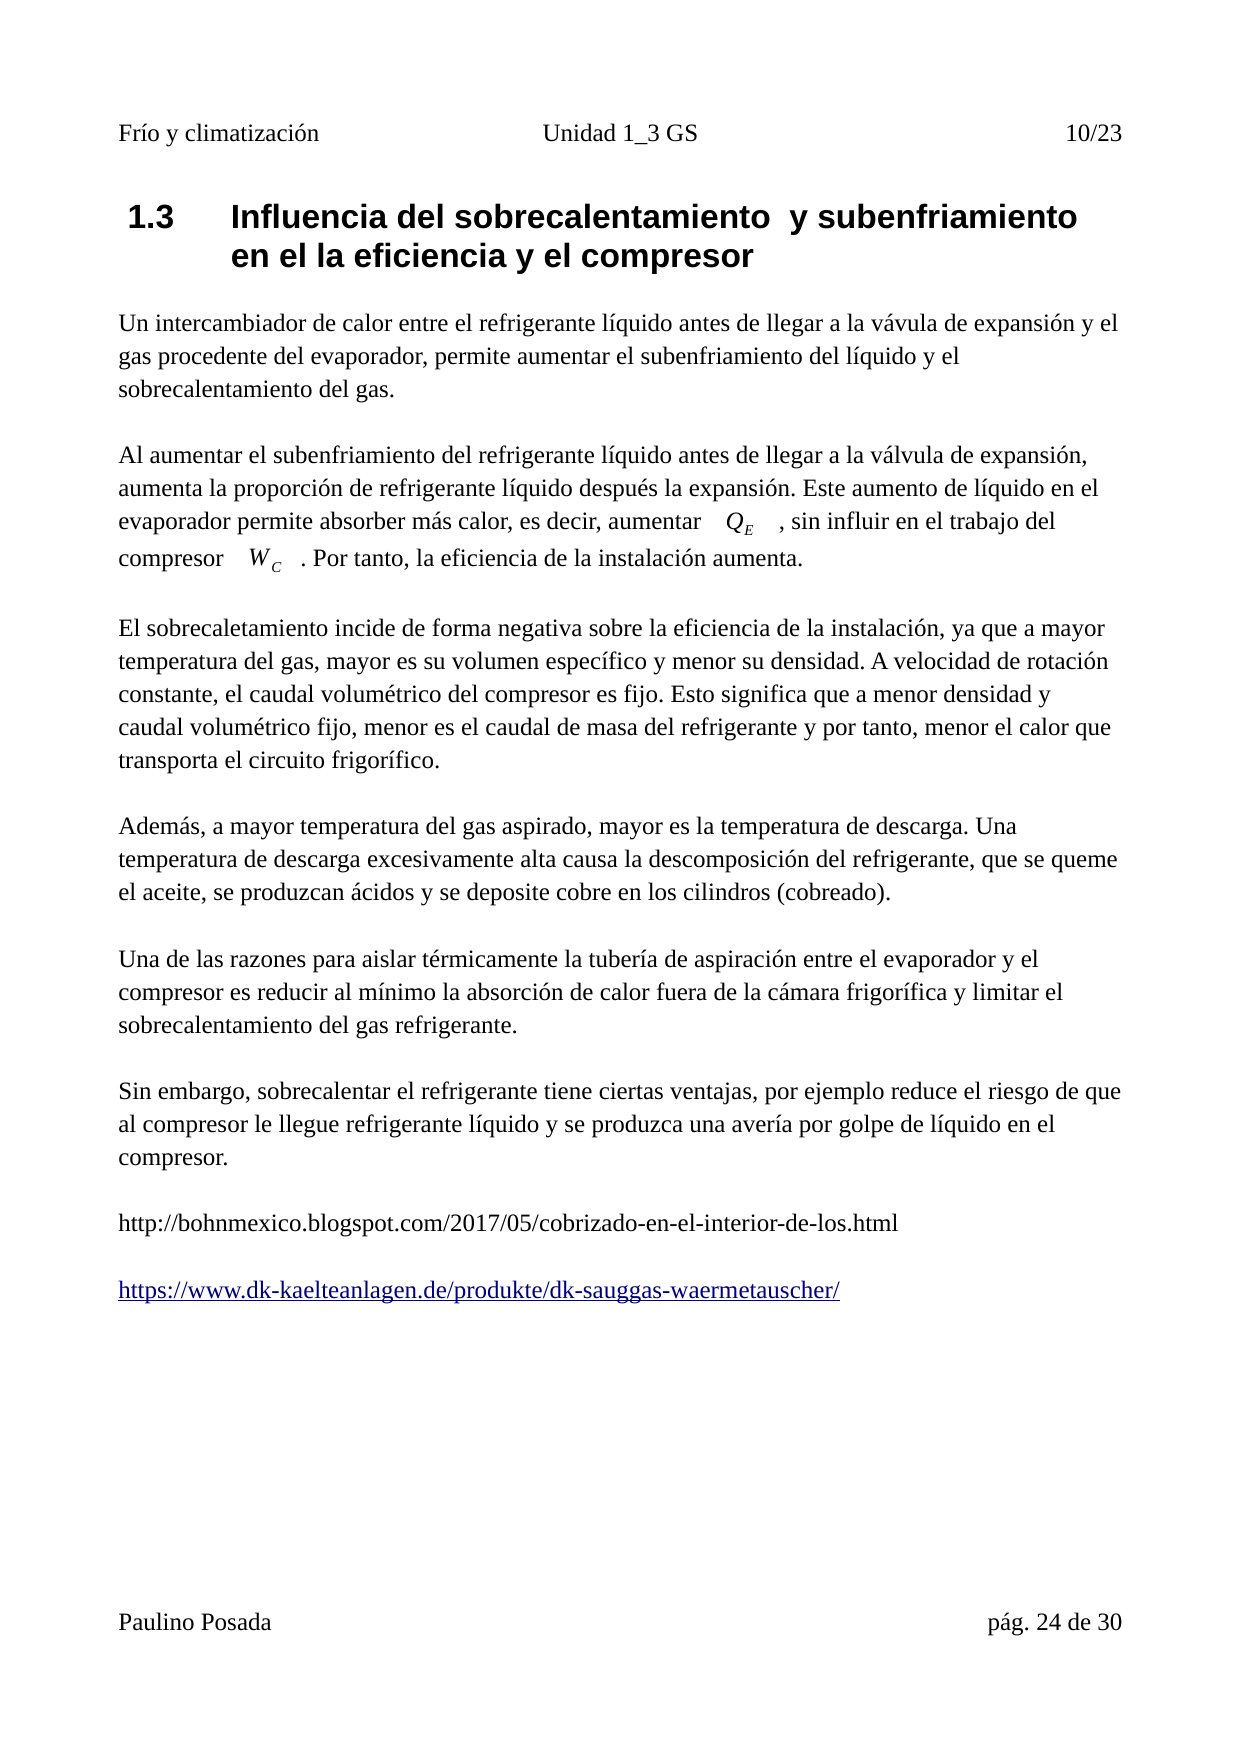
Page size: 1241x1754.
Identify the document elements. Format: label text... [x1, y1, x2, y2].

text https://www.dk-kaelteanlagen.de/produkte/dk-sauggas-waermetauscher/ [118, 1275, 1122, 1304]
text Una de las razones para aislar térmicamente la tubería de aspiración entre el evaporador y el compresor es reducir al mínimo la absorción de calor fuera de la cámara frigorífica y limitar el sobrecalentamiento del gas refrigerante. [118, 944, 1122, 1038]
text Al aumentar el subenfriamiento del refrigerante líquido antes de llegar a la válvula de expansión, aumenta la proporción de refrigerante líquido después la expansión. Este aumento de líquido en el evaporador permite absorber más calor, es decir, aumentar , sin influir en el trabajo del compresor . Por tanto, la eficiencia de la instalación aumenta. [118, 440, 1122, 575]
text Sin embargo, sobrecalentar el refrigerante tiene ciertas ventajas, por ejemplo reduce el riesgo de que al compresor le llegue refrigerante líquido y se produzca una avería por golpe de líquido en el compresor. [118, 1076, 1122, 1171]
text http://bohnmexico.blogspot.com/2017/05/cobrizado-en-el-interior-de-los.html [118, 1208, 1122, 1237]
subtitle Influencia del sobrecalentamiento y subenfriamiento en el la eficiencia y el compresor [118, 197, 1122, 274]
text Un intercambiador de calor entre el refrigerante líquido antes de llegar a la vávula de expansión y el gas procedente del evaporador, permite aumentar el subenfriamiento del líquido y el sobrecalentamiento del gas. [118, 308, 1122, 403]
text El sobrecaletamiento incide de forma negativa sobre la eficiencia de la instalación, ya que a mayor temperatura del gas, mayor es su volumen específico y menor su densidad. A velocidad de rotación constante, el caudal volumétrico del compresor es fijo. Esto significa que a menor densidad y caudal volumétrico fijo, menor es el caudal de masa del refrigerante y por tanto, menor el calor que transporta el circuito frigorífico. [118, 613, 1122, 774]
text Además, a mayor temperatura del gas aspirado, mayor es la temperatura de descarga. Una temperatura de descarga excesivamente alta causa la descomposición del refrigerante, que se queme el aceite, se produzcan ácidos y se deposite cobre en los cilindros (cobreado). [118, 811, 1122, 906]
